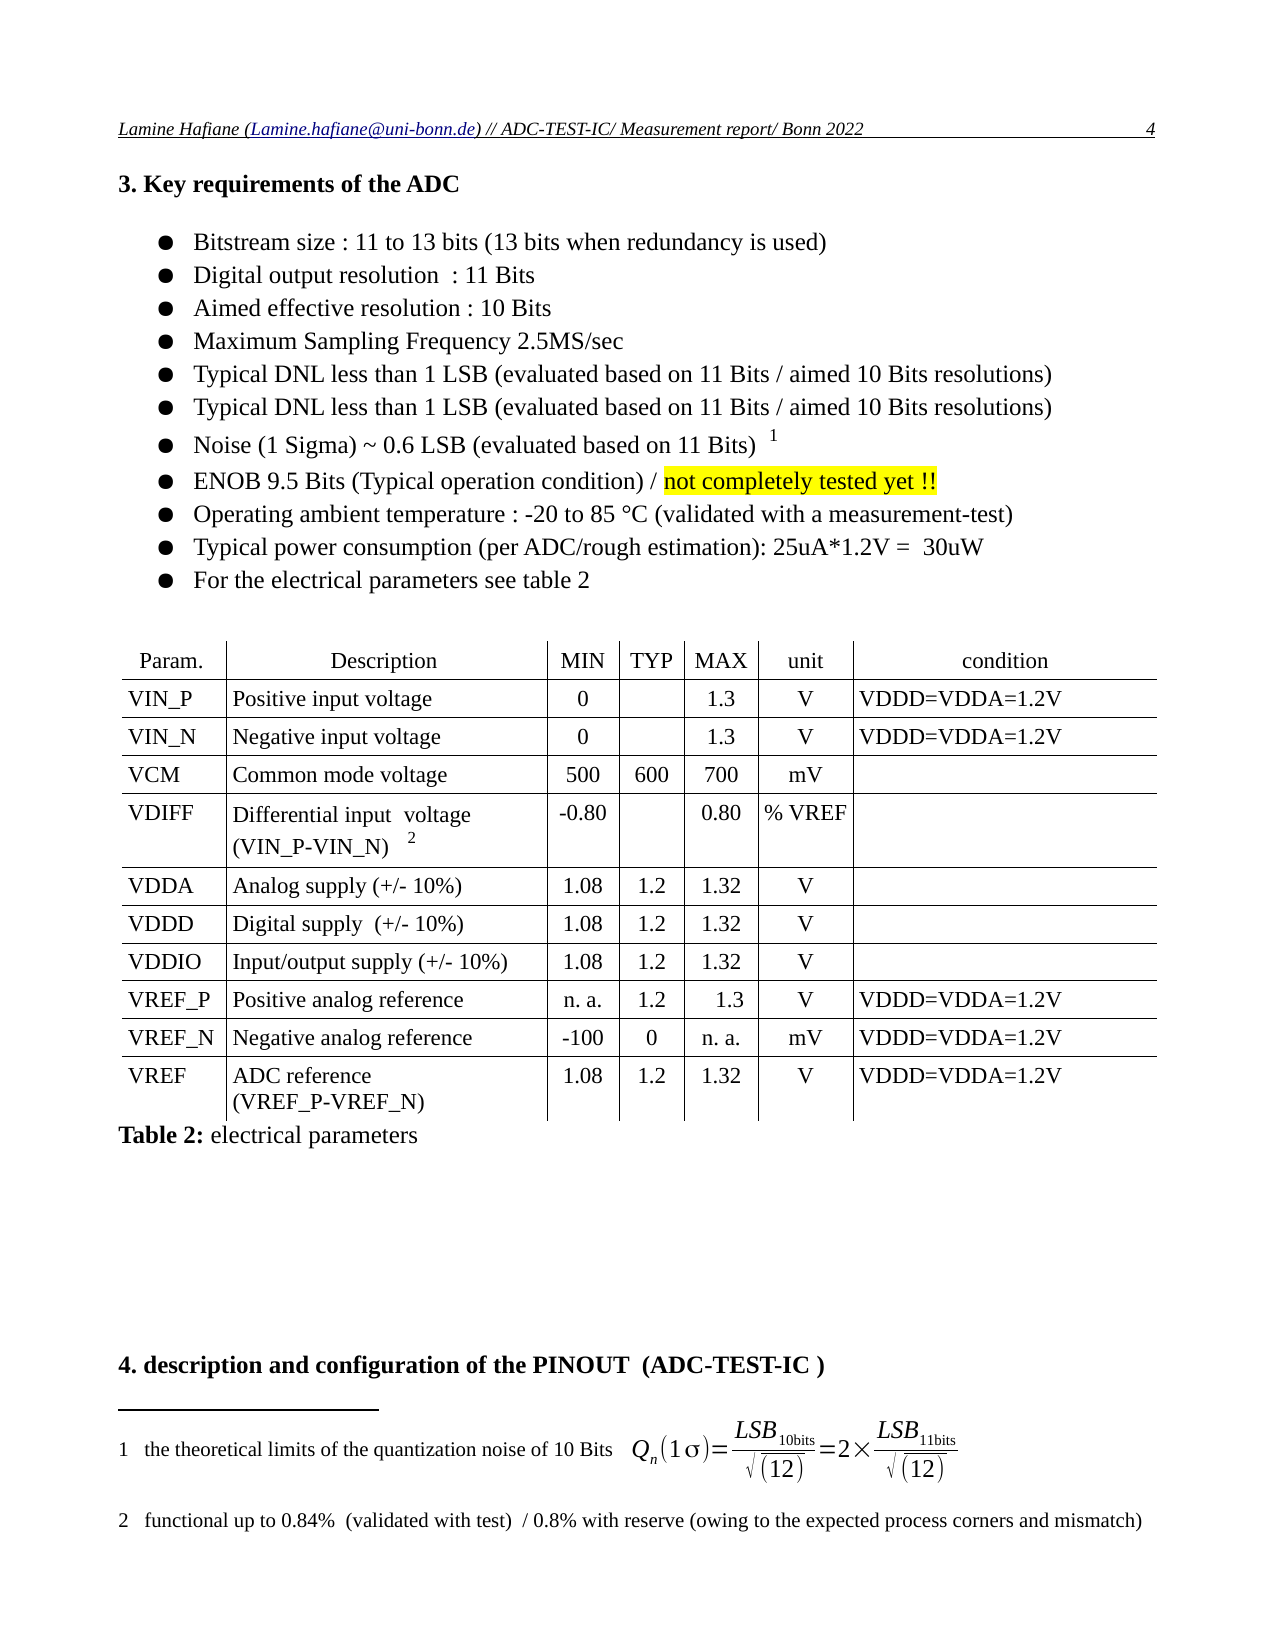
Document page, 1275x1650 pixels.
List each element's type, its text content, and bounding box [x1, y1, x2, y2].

table_cell 1.08 [548, 1057, 619, 1121]
table_cell VDDA [122, 868, 226, 904]
table_cell VIN_P [122, 680, 226, 717]
table_cell V [759, 906, 853, 942]
table_cell V [759, 718, 853, 755]
table_cell VDDIO [122, 944, 226, 980]
list Bitstream size : 11 to 13 bits (13 bits when redundancy is used) [156, 227, 1157, 255]
table_cell 1.2 [620, 1057, 684, 1121]
table_cell 600 [620, 756, 684, 793]
table_cell ADC reference (VREF_P-VREF_N) [227, 1057, 547, 1121]
list ENOB 9.5 Bits (Typical operation condition) / not completely tested yet !! [156, 466, 1157, 495]
table_cell mV [759, 1019, 853, 1056]
list Typical power consumption (per ADC/rough estimation): 25uA*1.2V = 30uW [156, 532, 1157, 561]
table_header Param. [122, 641, 226, 679]
table_cell VDDD=VDDA=1.2V [854, 718, 1157, 755]
table_cell -0.80 [548, 794, 619, 867]
table_cell [620, 794, 684, 867]
table_header MIN [548, 641, 619, 679]
text 3. Key requirements of the ADC [118, 169, 1157, 198]
table_cell VDIFF [122, 794, 226, 867]
table_cell mV [759, 756, 853, 793]
table_cell % VREF [759, 794, 853, 867]
table_header condition [854, 641, 1157, 679]
list For the electrical parameters see table 2 [156, 565, 1157, 594]
table_cell 1.2 [620, 981, 684, 1018]
table_cell 1.08 [548, 906, 619, 942]
table_cell Positive input voltage [227, 680, 547, 717]
list Digital output resolution : 11 Bits [156, 260, 1157, 288]
table_cell Positive analog reference [227, 981, 547, 1018]
table_cell VREF_P [122, 981, 226, 1018]
table_cell 0 [548, 680, 619, 717]
table_cell 1.3 [685, 680, 758, 717]
text Table 2: electrical parameters [118, 1121, 1157, 1149]
table_cell [854, 756, 1157, 793]
table_cell VDDD=VDDA=1.2V [854, 1057, 1157, 1121]
table_cell 500 [548, 756, 619, 793]
list Noise (1 Sigma) ~ 0.6 LSB (evaluated based on 11 Bits) [156, 425, 1157, 461]
table_cell VIN_N [122, 718, 226, 755]
table_cell 1.08 [548, 944, 619, 980]
list Maximum Sampling Frequency 2.5MS/sec [156, 326, 1157, 354]
table_cell 1.3 [685, 981, 758, 1018]
table_cell Negative input voltage [227, 718, 547, 755]
table_cell 0 [548, 718, 619, 755]
table_cell Negative analog reference [227, 1019, 547, 1056]
table_cell V [759, 944, 853, 980]
table_cell n. a. [685, 1019, 758, 1056]
table_cell Common mode voltage [227, 756, 547, 793]
table_cell Differential input voltage (VIN_P-VIN_N) [227, 794, 547, 867]
table_cell [620, 680, 684, 717]
table_cell V [759, 981, 853, 1018]
table_cell 1.2 [620, 906, 684, 942]
table_cell VDDD=VDDA=1.2V [854, 981, 1157, 1018]
table_header TYP [620, 641, 684, 679]
table_cell 1.32 [685, 1057, 758, 1121]
table_cell V [759, 680, 853, 717]
table_cell VCM [122, 756, 226, 793]
table_cell [620, 718, 684, 755]
table_cell VDDD=VDDA=1.2V [854, 680, 1157, 717]
table_cell 1.2 [620, 944, 684, 980]
table_cell [854, 868, 1157, 904]
table_cell VREF [122, 1057, 226, 1121]
table_cell n. a. [548, 981, 619, 1018]
table_cell [854, 944, 1157, 980]
table_cell -100 [548, 1019, 619, 1056]
table_cell 1.32 [685, 868, 758, 904]
table_cell Analog supply (+/- 10%) [227, 868, 547, 904]
table_cell 700 [685, 756, 758, 793]
table_cell 1.3 [685, 718, 758, 755]
table_cell VDDD [122, 906, 226, 942]
table_cell 1.32 [685, 906, 758, 942]
list Typical DNL less than 1 LSB (evaluated based on 11 Bits / aimed 10 Bits resolutions) [156, 359, 1157, 387]
list Aimed effective resolution : 10 Bits [156, 293, 1157, 321]
table_cell 1.2 [620, 868, 684, 904]
table_cell [854, 794, 1157, 867]
list Typical DNL less than 1 LSB (evaluated based on 11 Bits / aimed 10 Bits resolutions) [156, 392, 1157, 421]
table_cell [854, 906, 1157, 942]
list the theoretical limits of the quantization noise of 10 Bits [118, 1416, 1157, 1484]
table_header unit [759, 641, 853, 679]
table_cell 0 [620, 1019, 684, 1056]
table_cell VDDD=VDDA=1.2V [854, 1019, 1157, 1056]
list Operating ambient temperature : -20 to 85 °C (validated with a measurement-test) [156, 499, 1157, 528]
text 4. description and configuration of the PINOUT (ADC-TEST-IC ) [118, 1351, 1157, 1379]
table_cell 1.32 [685, 944, 758, 980]
table_cell V [759, 1057, 853, 1121]
table_cell 0.80 [685, 794, 758, 867]
table_header Description [227, 641, 547, 679]
table_header MAX [685, 641, 758, 679]
table_cell Input/output supply (+/- 10%) [227, 944, 547, 980]
table_cell V [759, 868, 853, 904]
table_cell Digital supply (+/- 10%) [227, 906, 547, 942]
table_cell VREF_N [122, 1019, 226, 1056]
table_cell 1.08 [548, 868, 619, 904]
